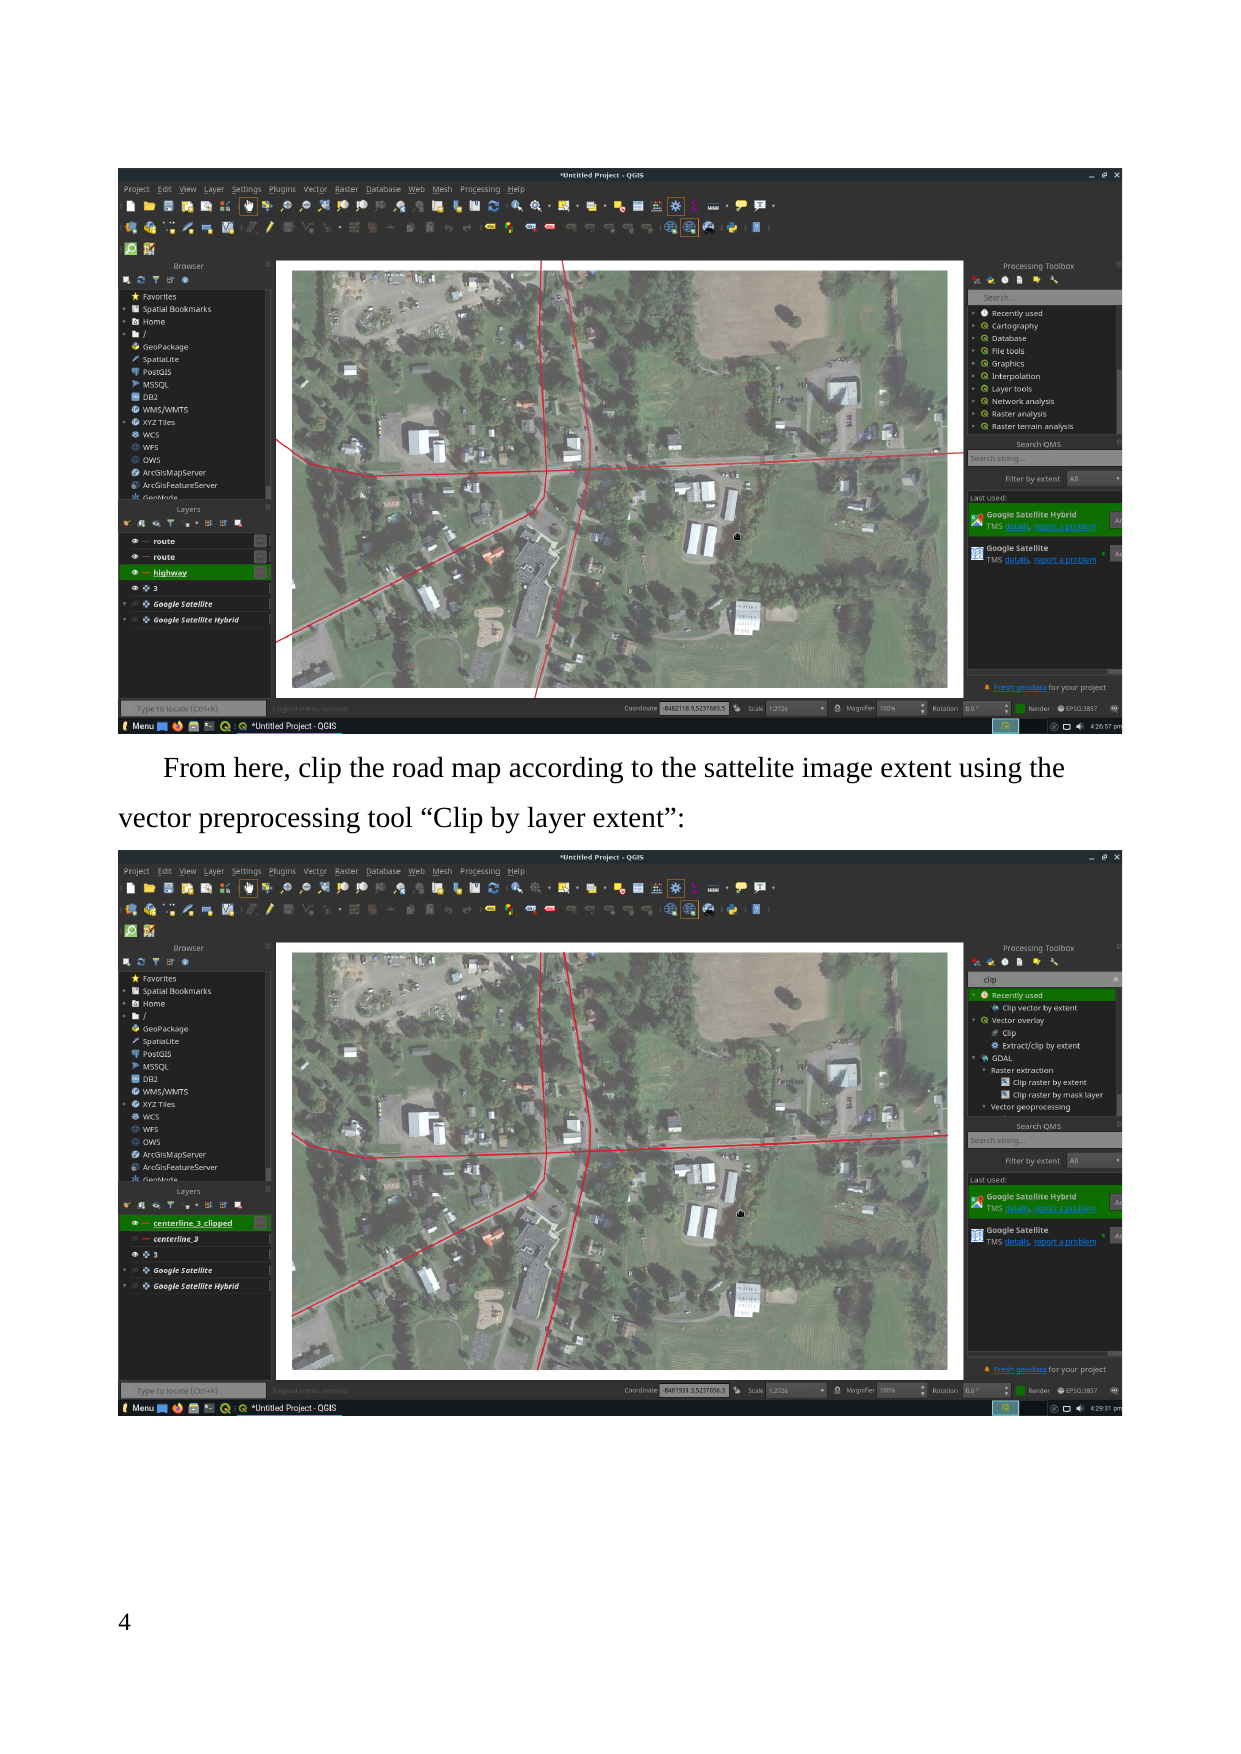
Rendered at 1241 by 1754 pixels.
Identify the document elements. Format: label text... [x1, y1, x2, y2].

picture [118, 168, 1123, 734]
picture [118, 850, 1123, 1416]
text From here, clip the road map according to the sattelite image extent using the vector preprocessing tool “Clip by layer extent”: [118, 734, 1122, 834]
